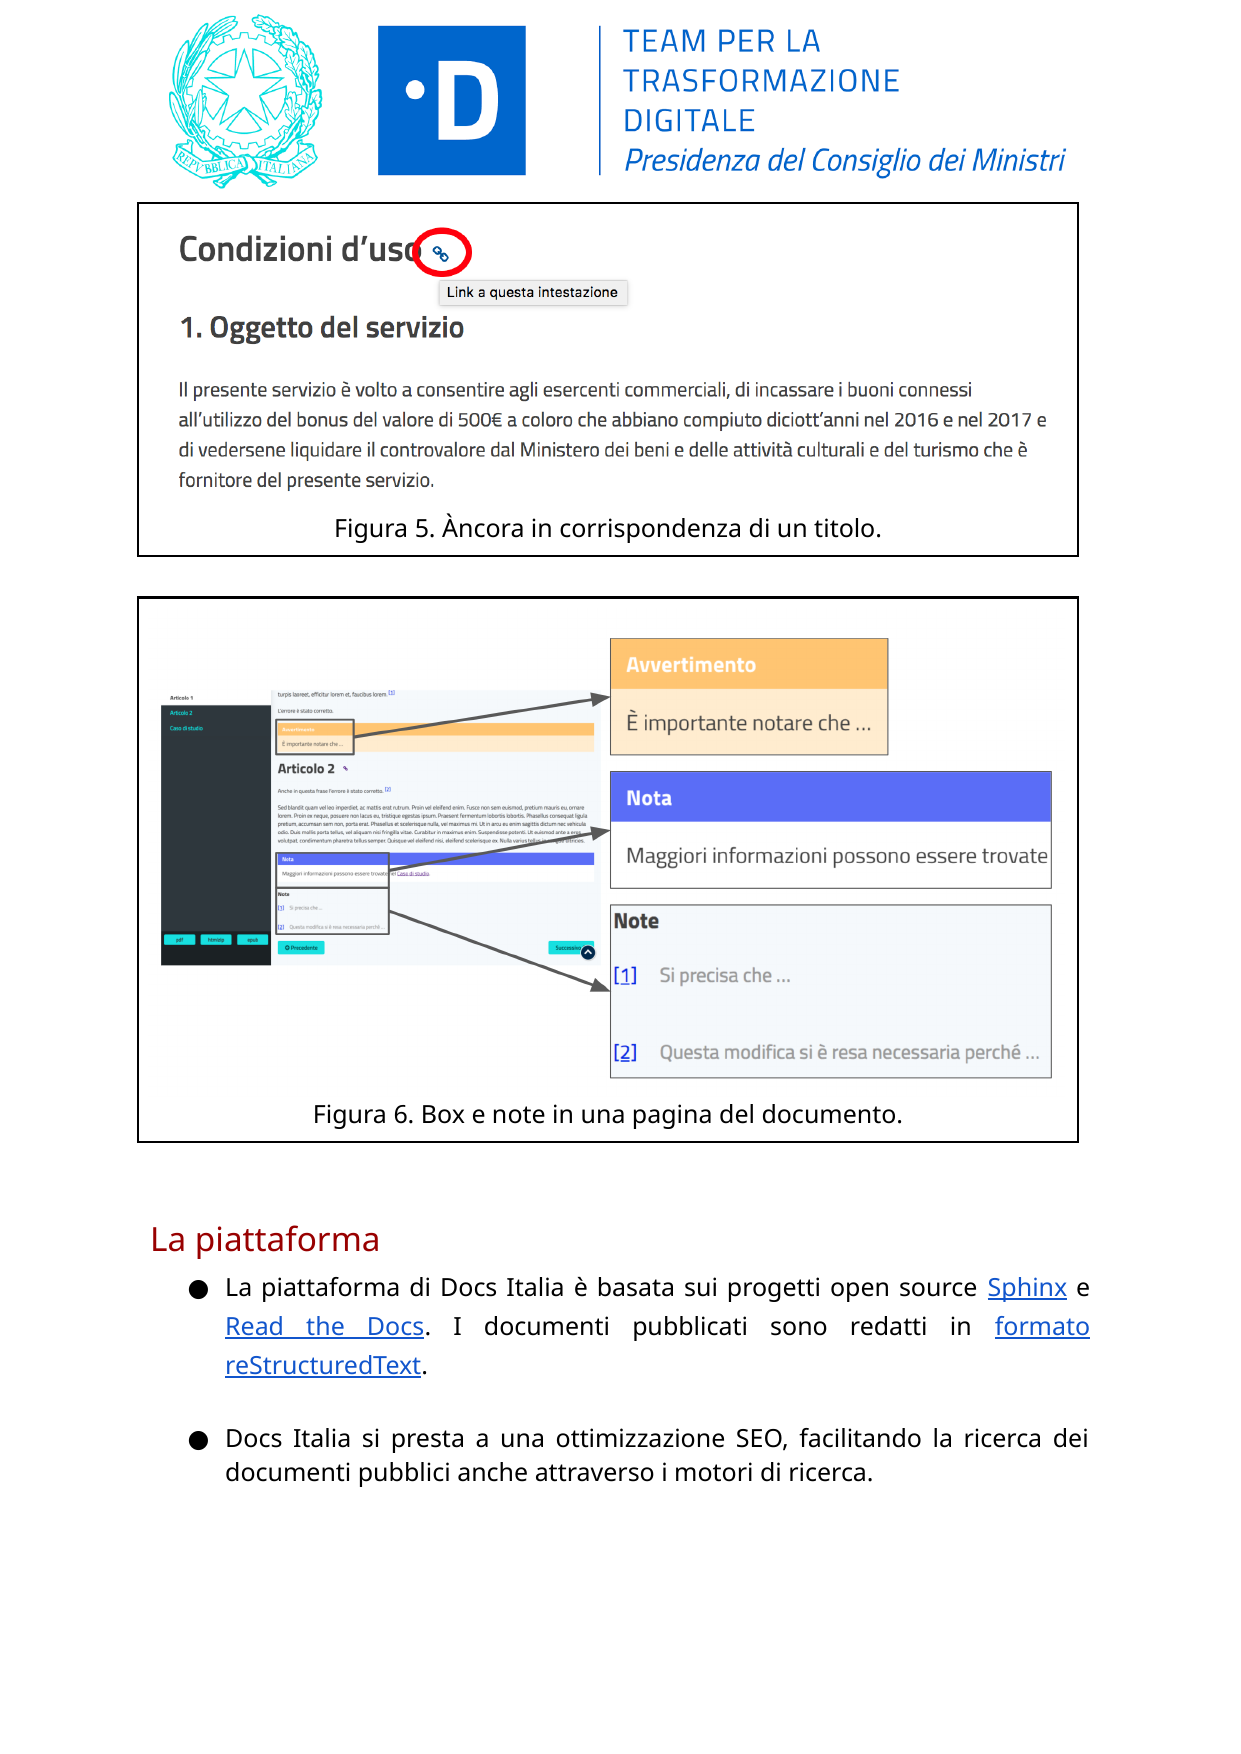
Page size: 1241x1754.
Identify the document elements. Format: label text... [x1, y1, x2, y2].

picture [148, 608, 1066, 1097]
picture [148, 214, 1066, 511]
list La piattaforma di Docs Italia è basata sui progetti open source Sphinx e Read the Docs. I documenti pubblicati sono redatti in formato reStructuredText. [187, 1269, 1090, 1382]
table_header Figura 5. Àncora in corrispondenza di un titolo. [139, 204, 1077, 555]
table_header Figura 6. Box e note in una pagina del documento. [139, 599, 1077, 1141]
subtitle La piattaforma [150, 1215, 1090, 1261]
picture [150, 0, 1091, 203]
list Docs Italia si presta a una ottimizzazione SEO, facilitando la ricerca dei documenti pubblici anche attraverso i motori di ricerca. [187, 1421, 1090, 1489]
